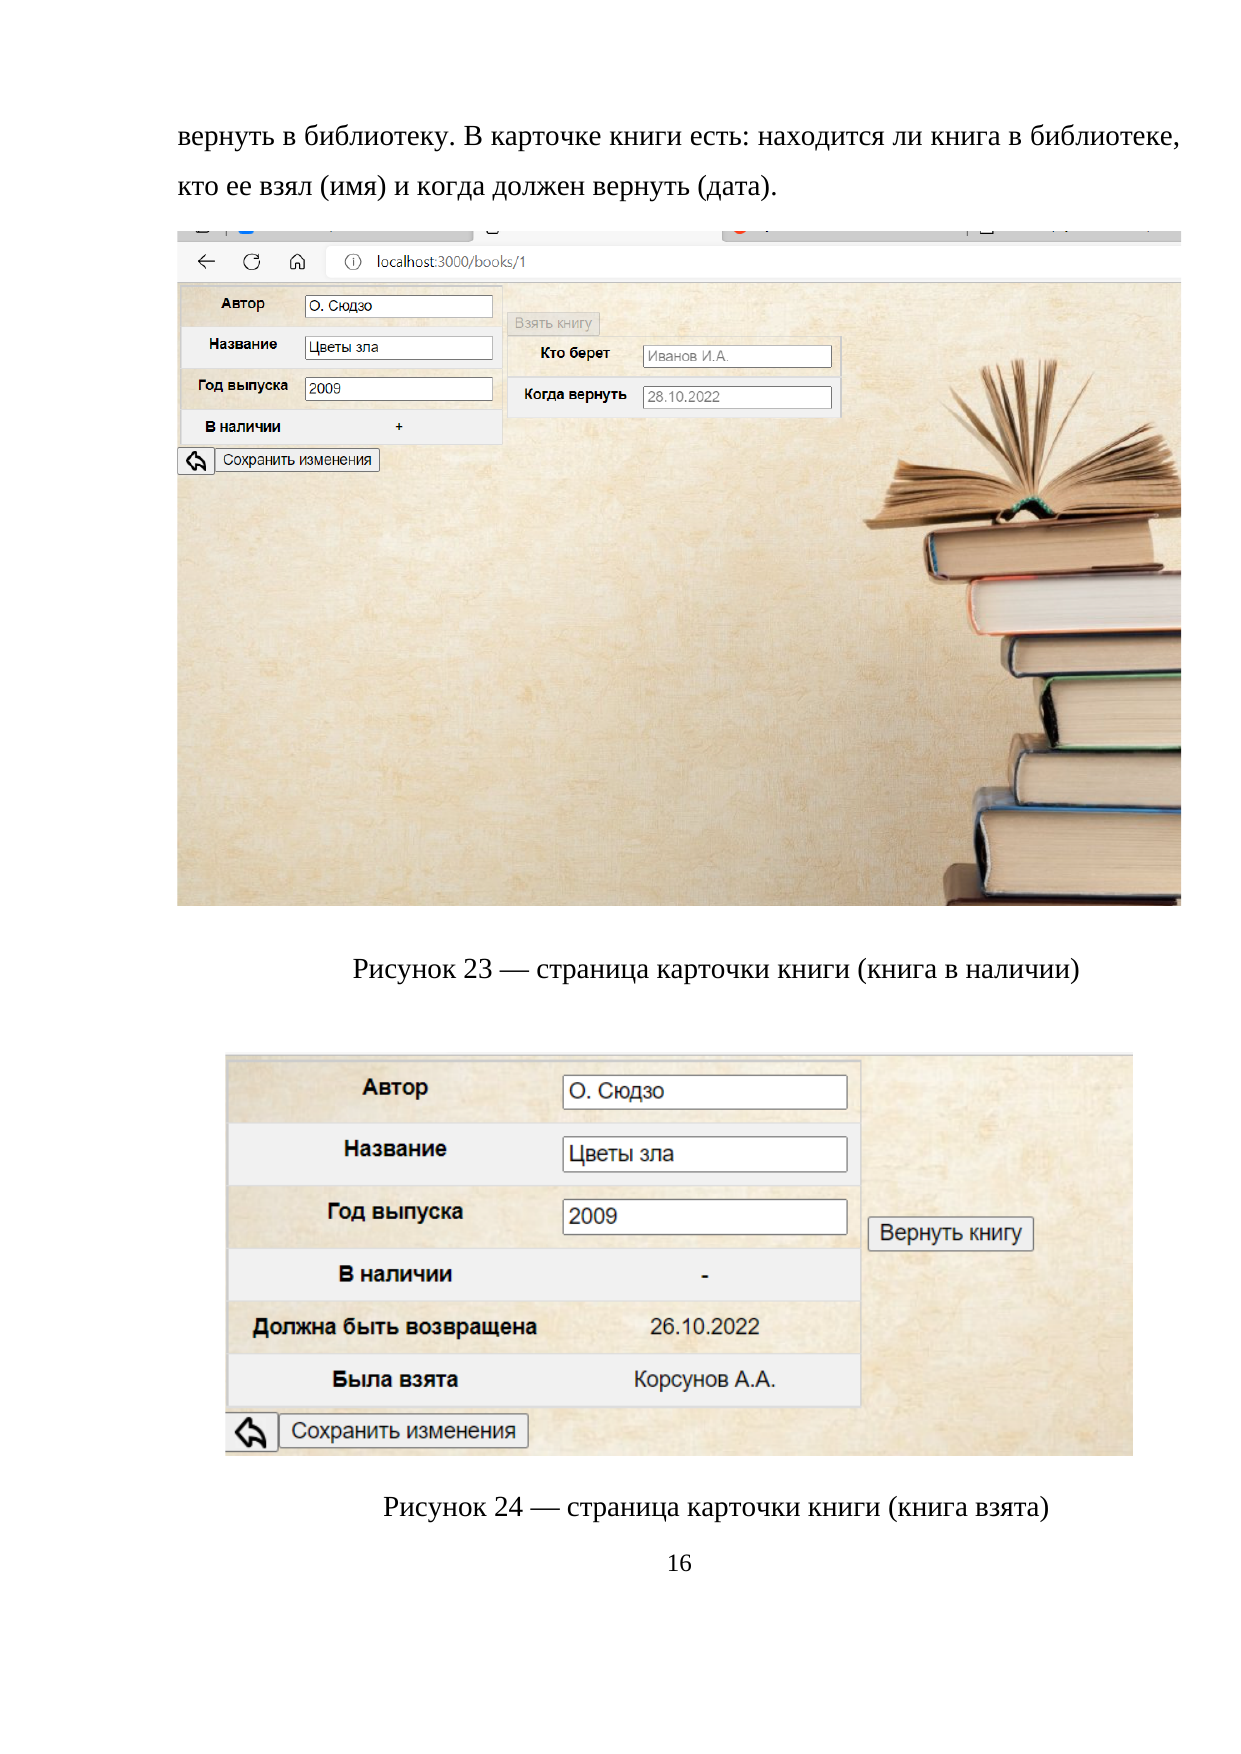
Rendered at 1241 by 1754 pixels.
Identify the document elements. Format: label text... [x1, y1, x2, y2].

picture [177, 231, 1182, 906]
picture [225, 1052, 1133, 1456]
text вернуть в библиотеку. В карточке книги есть: находится ли книга в библиотеке, кто ее взял (имя) и когда должен вернуть (дата). [177, 118, 1181, 202]
text Рисунок 23 — страница карточки книги (книга в наличии) [177, 906, 1181, 985]
text Рисунок 24 — страница карточки книги (книга взята) [177, 1052, 1181, 1523]
